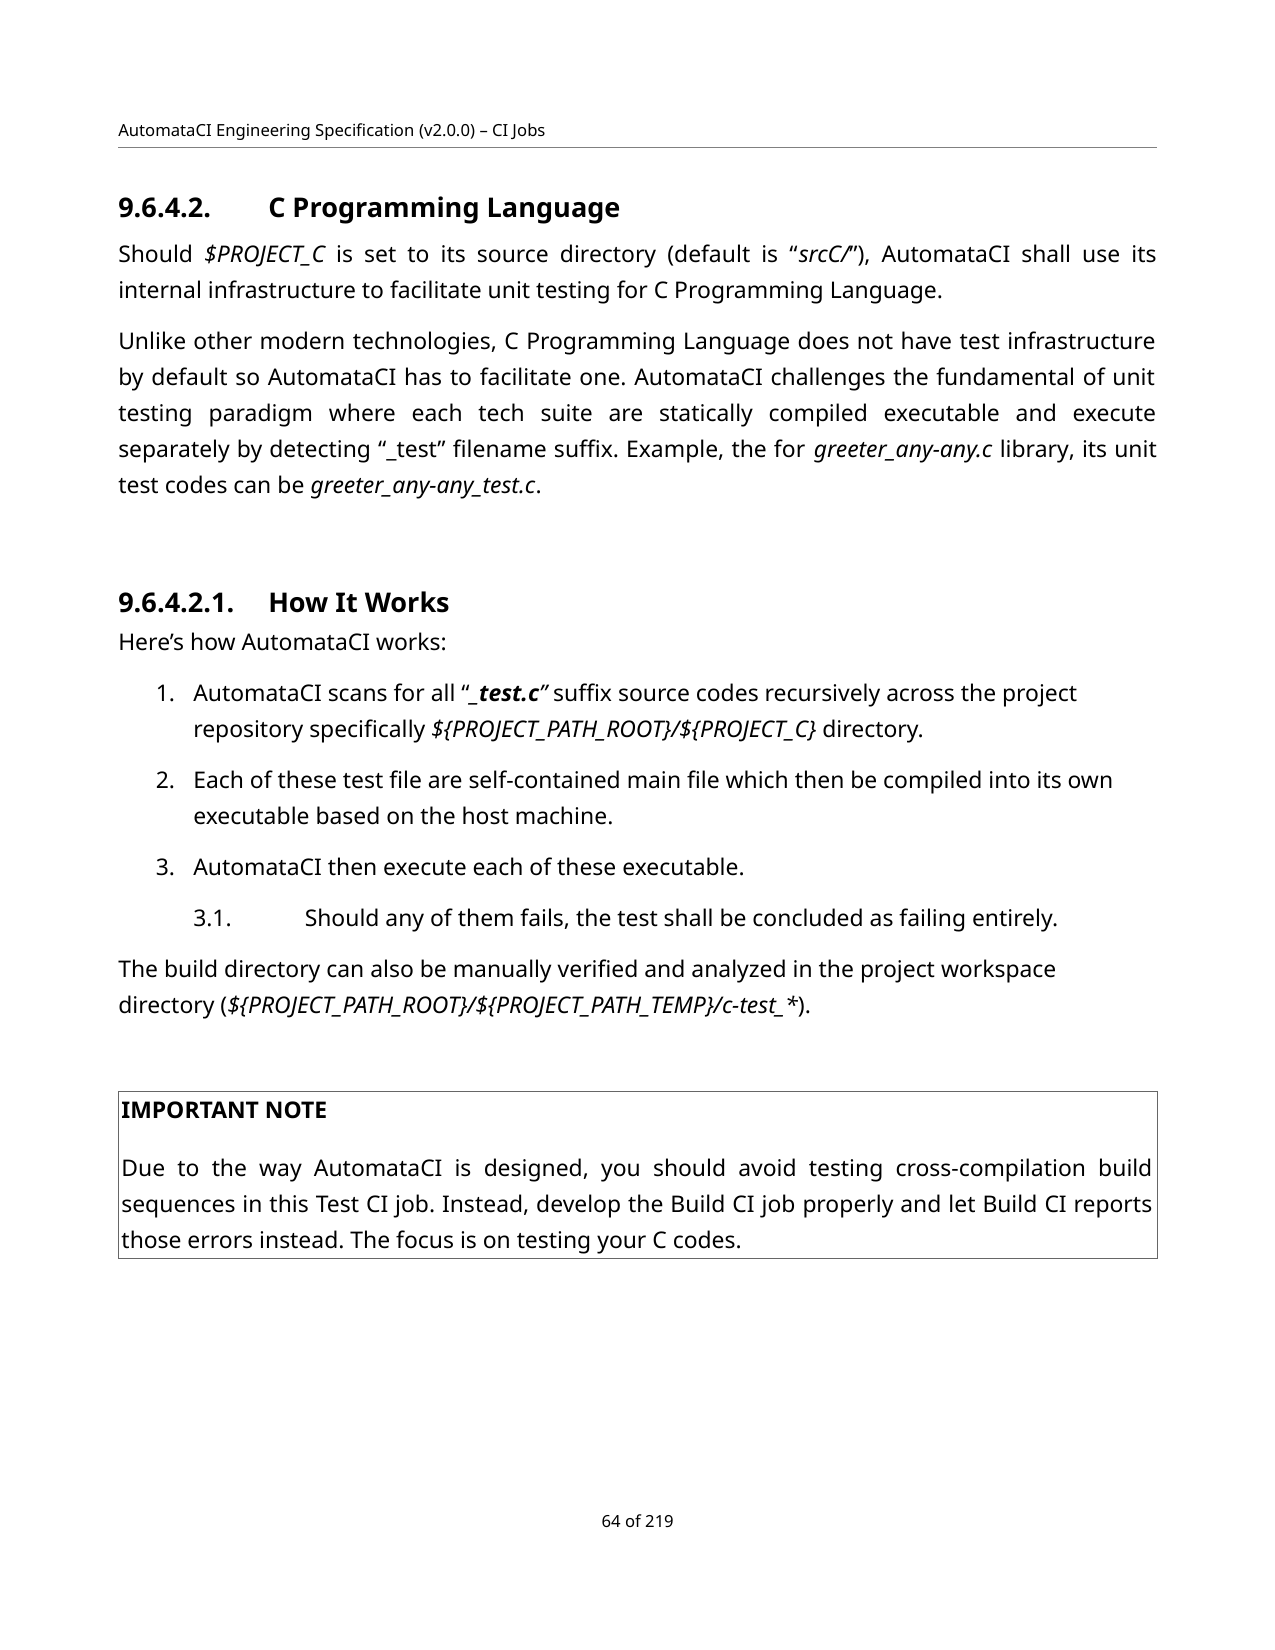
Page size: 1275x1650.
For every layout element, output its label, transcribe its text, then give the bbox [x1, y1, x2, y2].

list Each of these test file are self-contained main file which then be compiled into its own executable based on the host machine. [156, 764, 1157, 831]
text Unlike other modern technologies, C Programming Language does not have test infrastructure by default so AutomataCI has to facilitate one. AutomataCI challenges the fundamental of unit testing paradigm where each tech suite are statically compiled executable and execute separately by detecting “_test” filename suffix. Example, the for greeter_any-any.c library, its unit test codes can be greeter_any-any_test.c. [118, 325, 1157, 500]
text Should $PROJECT_C is set to its source directory (default is “srcC/”), AutomataCI shall use its internal infrastructure to facilitate unit testing for C Programming Language. [118, 238, 1157, 305]
text Due to the way AutomataCI is designed, you should avoid testing cross-compilation build sequences in this Test CI job. Instead, develop the Build CI job properly and let Build CI reports those errors instead. The focus is on testing your C codes. [119, 1149, 1157, 1258]
subtitle C Programming Language [118, 189, 1157, 226]
subtitle How It Works [118, 583, 1157, 620]
text The build directory can also be manually verified and analyzed in the project workspace directory (${PROJECT_PATH_ROOT}/${PROJECT_PATH_TEMP}/c-test_*). [118, 953, 1157, 1020]
list Should any of them fails, the test shall be concluded as failing entirely. [193, 902, 1157, 933]
text Here’s how AutomataCI works: [118, 626, 1157, 658]
list AutomataCI scans for all “_test.c” suffix source codes recursively across the project repository specifically ${PROJECT_PATH_ROOT}/${PROJECT_C} directory. [156, 677, 1157, 744]
list AutomataCI then execute each of these executable. [156, 851, 1157, 882]
text IMPORTANT NOTE [119, 1092, 1157, 1125]
